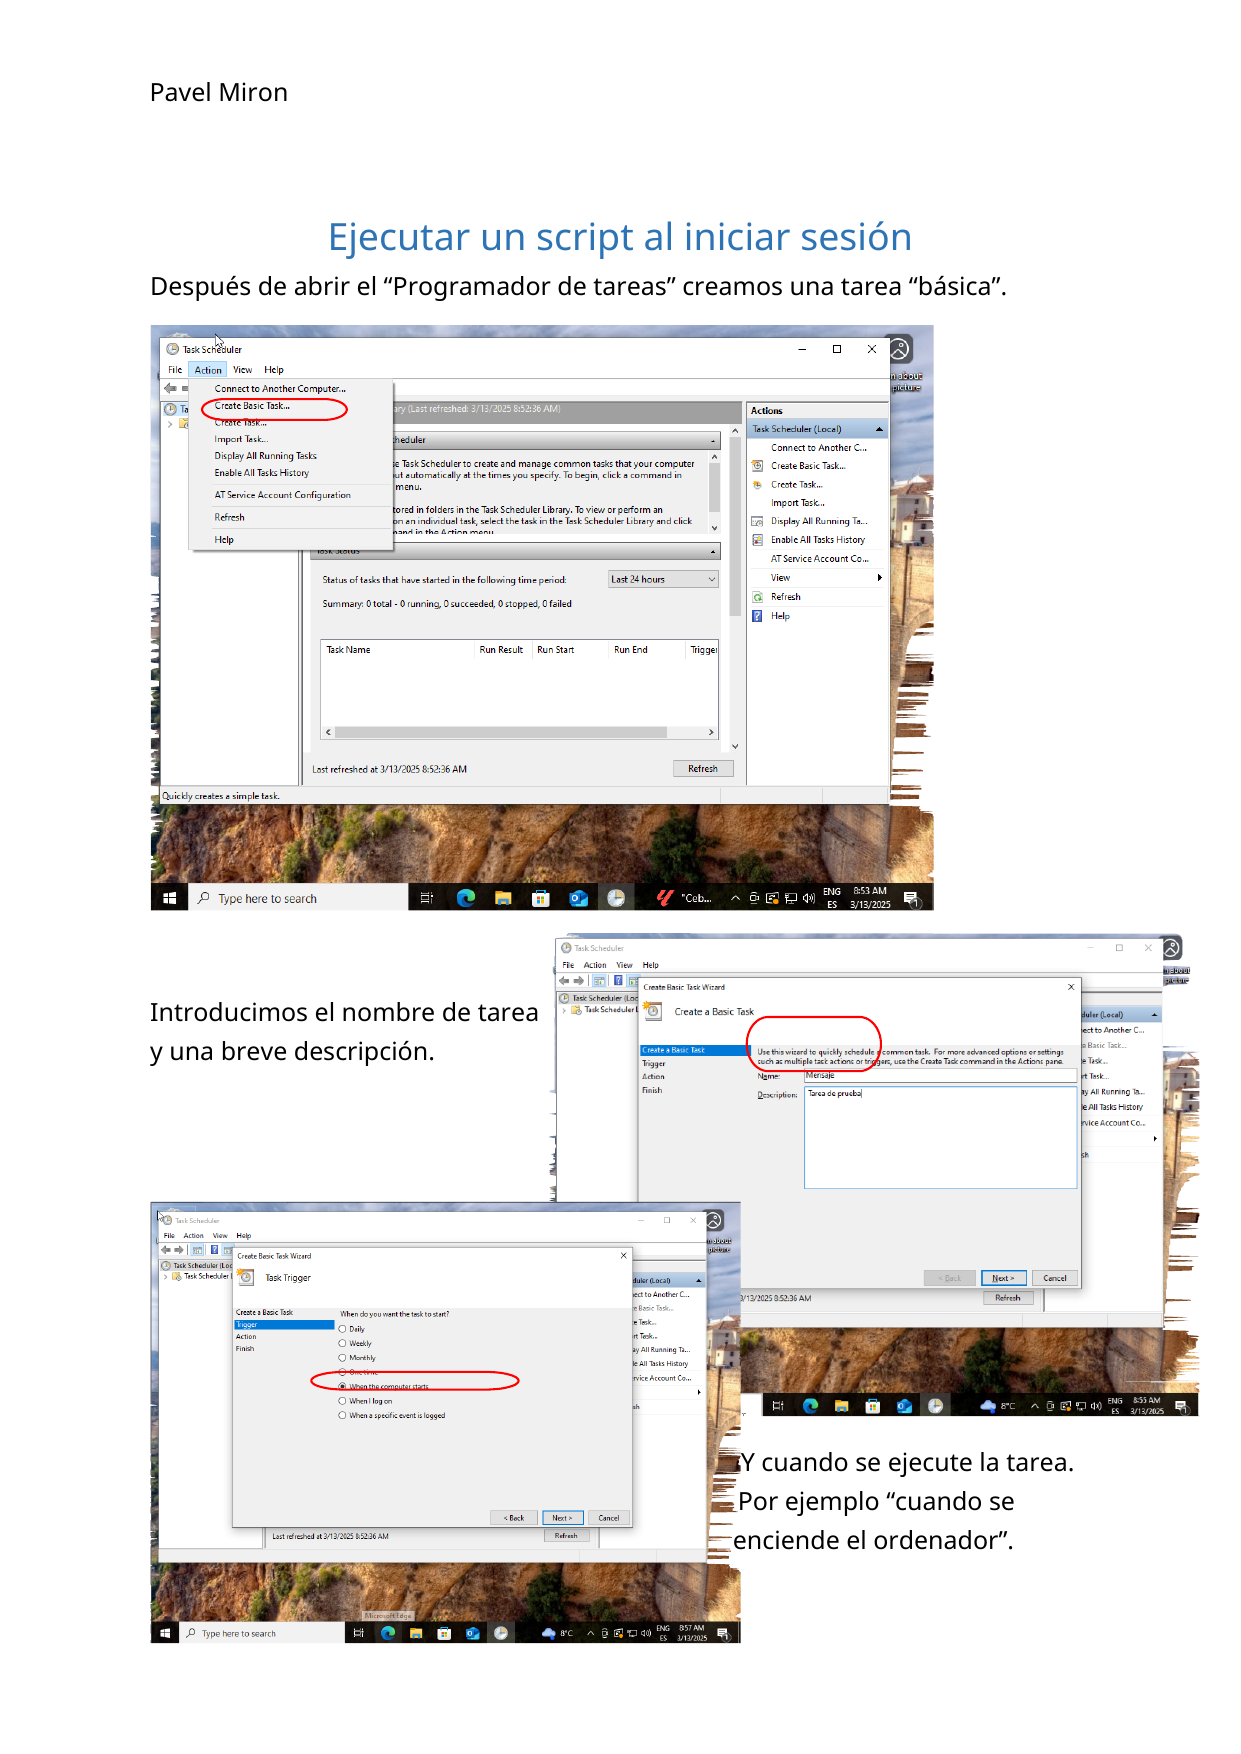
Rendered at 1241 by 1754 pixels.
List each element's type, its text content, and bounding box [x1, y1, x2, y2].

text Introducimos el nombre de tarea y una breve descripción. [150, 994, 555, 1068]
text Y cuando se ejecute la tarea. Por ejemplo “cuando se enciende el ordenador”. [708, 1417, 1090, 1557]
subtitle Ejecutar un script al iniciar sesión [150, 210, 1090, 261]
text Después de abrir el “Programador de tareas” creamos una tarea “básica”. [150, 269, 1090, 303]
